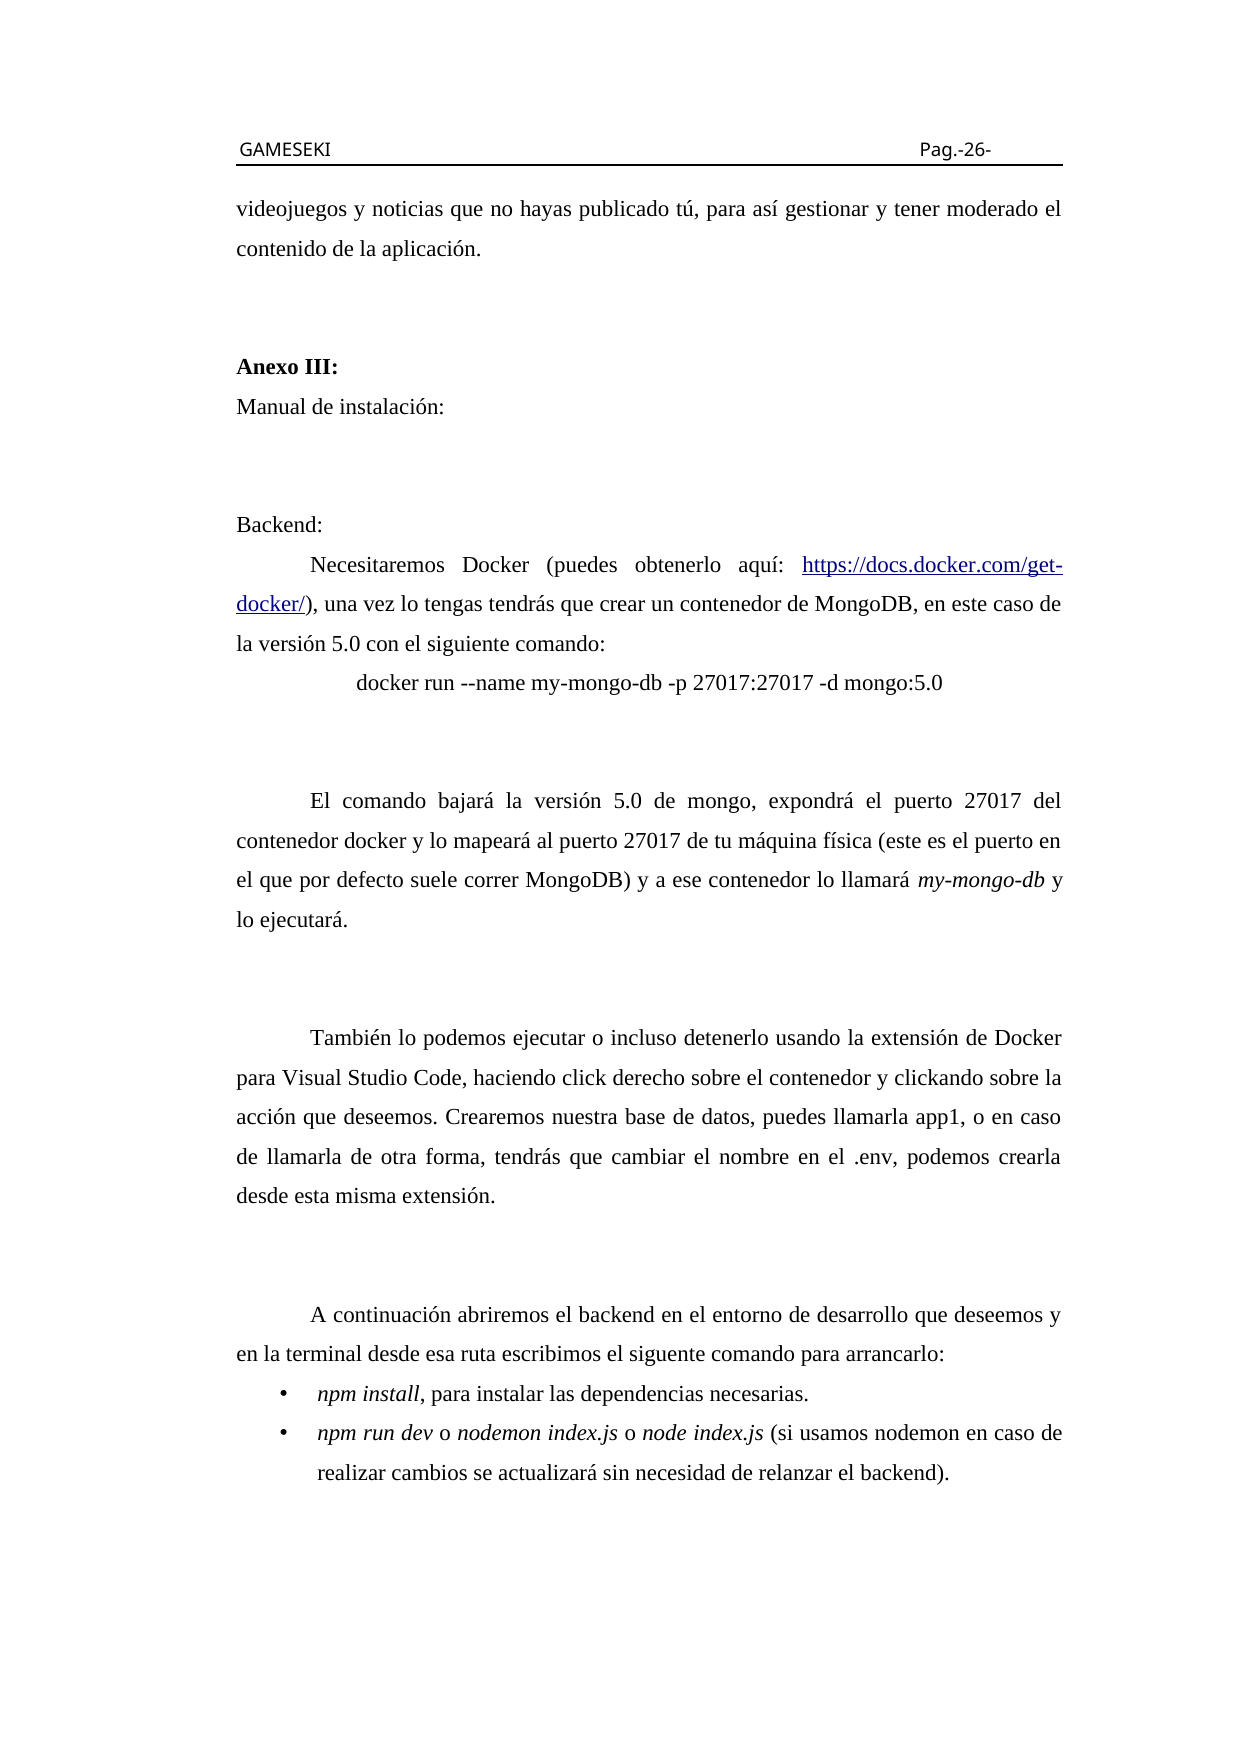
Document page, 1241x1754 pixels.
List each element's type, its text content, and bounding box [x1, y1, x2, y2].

text videojuegos y noticias que no hayas publicado tú, para así gestionar y tener moderado el contenido de la aplicación. [236, 195, 1063, 261]
text Manual de instalación: [236, 393, 1063, 419]
text También lo podemos ejecutar o incluso detenerlo usando la extensión de Docker para Visual Studio Code, haciendo click derecho sobre el contenedor y clickando sobre la acción que deseemos. Crearemos nuestra base de datos, puedes llamarla app1, o en caso de llamarla de otra forma, tendrás que cambiar el nombre en el .env, podemos crearla desde esta misma extensión. [236, 1024, 1063, 1209]
text A continuación abriremos el backend en el entorno de desarrollo que deseemos y en la terminal desde esa ruta escribimos el siguente comando para arrancarlo: [236, 1301, 1063, 1367]
text Necesitaremos Docker (puedes obtenerlo aquí: https://docs.docker.com/get-docker/), una vez lo tengas tendrás que crear un contenedor de MongoDB, en este caso de la versión 5.0 con el siguiente comando: [236, 551, 1063, 656]
text El comando bajará la versión 5.0 de mongo, expondrá el puerto 27017 del contenedor docker y lo mapeará al puerto 27017 de tu máquina física (este es el puerto en el que por defecto suele correr MongoDB) y a ese contenedor lo llamará my-mongo-db y lo ejecutará. [236, 787, 1063, 932]
text Backend: [236, 511, 1063, 537]
list npm install, para instalar las dependencias necesarias. [279, 1380, 1063, 1406]
text Anexo III: [236, 353, 1063, 379]
list npm run dev o nodemon index.js o node index.js (si usamos nodemon en caso de realizar cambios se actualizará sin necesidad de relanzar el backend). [279, 1419, 1063, 1485]
text docker run --name my-mongo-db -p 27017:27017 -d mongo:5.0 [236, 669, 1063, 695]
